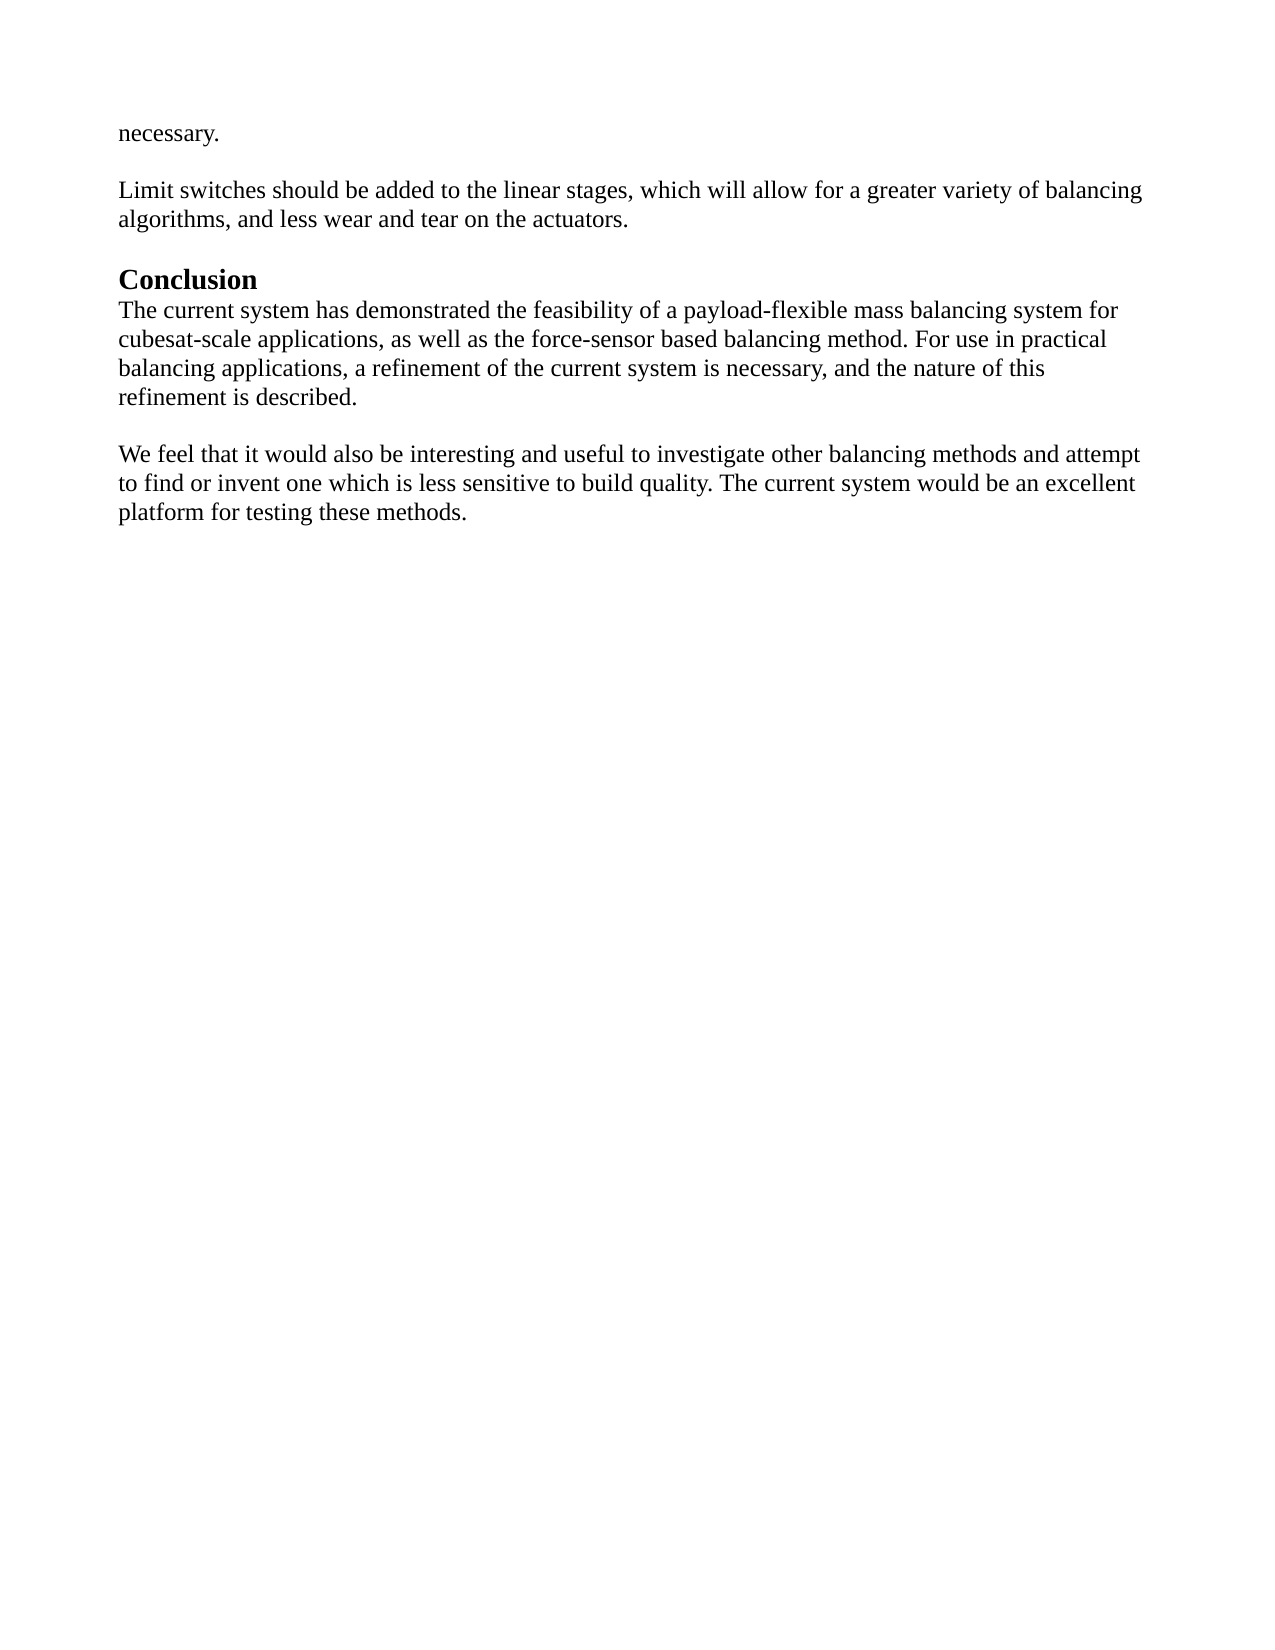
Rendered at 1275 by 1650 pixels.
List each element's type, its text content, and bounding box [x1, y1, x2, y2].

text necessary. [118, 118, 1157, 147]
text Conclusion [118, 262, 1157, 295]
text Limit switches should be added to the linear stages, which will allow for a greater variety of balancing algorithms, and less wear and tear on the actuators. [118, 176, 1157, 233]
text The current system has demonstrated the feasibility of a payload-flexible mass balancing system for cubesat-scale applications, as well as the force-sensor based balancing method. For use in practical balancing applications, a refinement of the current system is necessary, and the nature of this refinement is described. [118, 295, 1157, 410]
text We feel that it would also be interesting and useful to investigate other balancing methods and attempt to find or invent one which is less sensitive to build quality. The current system would be an excellent platform for testing these methods. [118, 439, 1157, 525]
